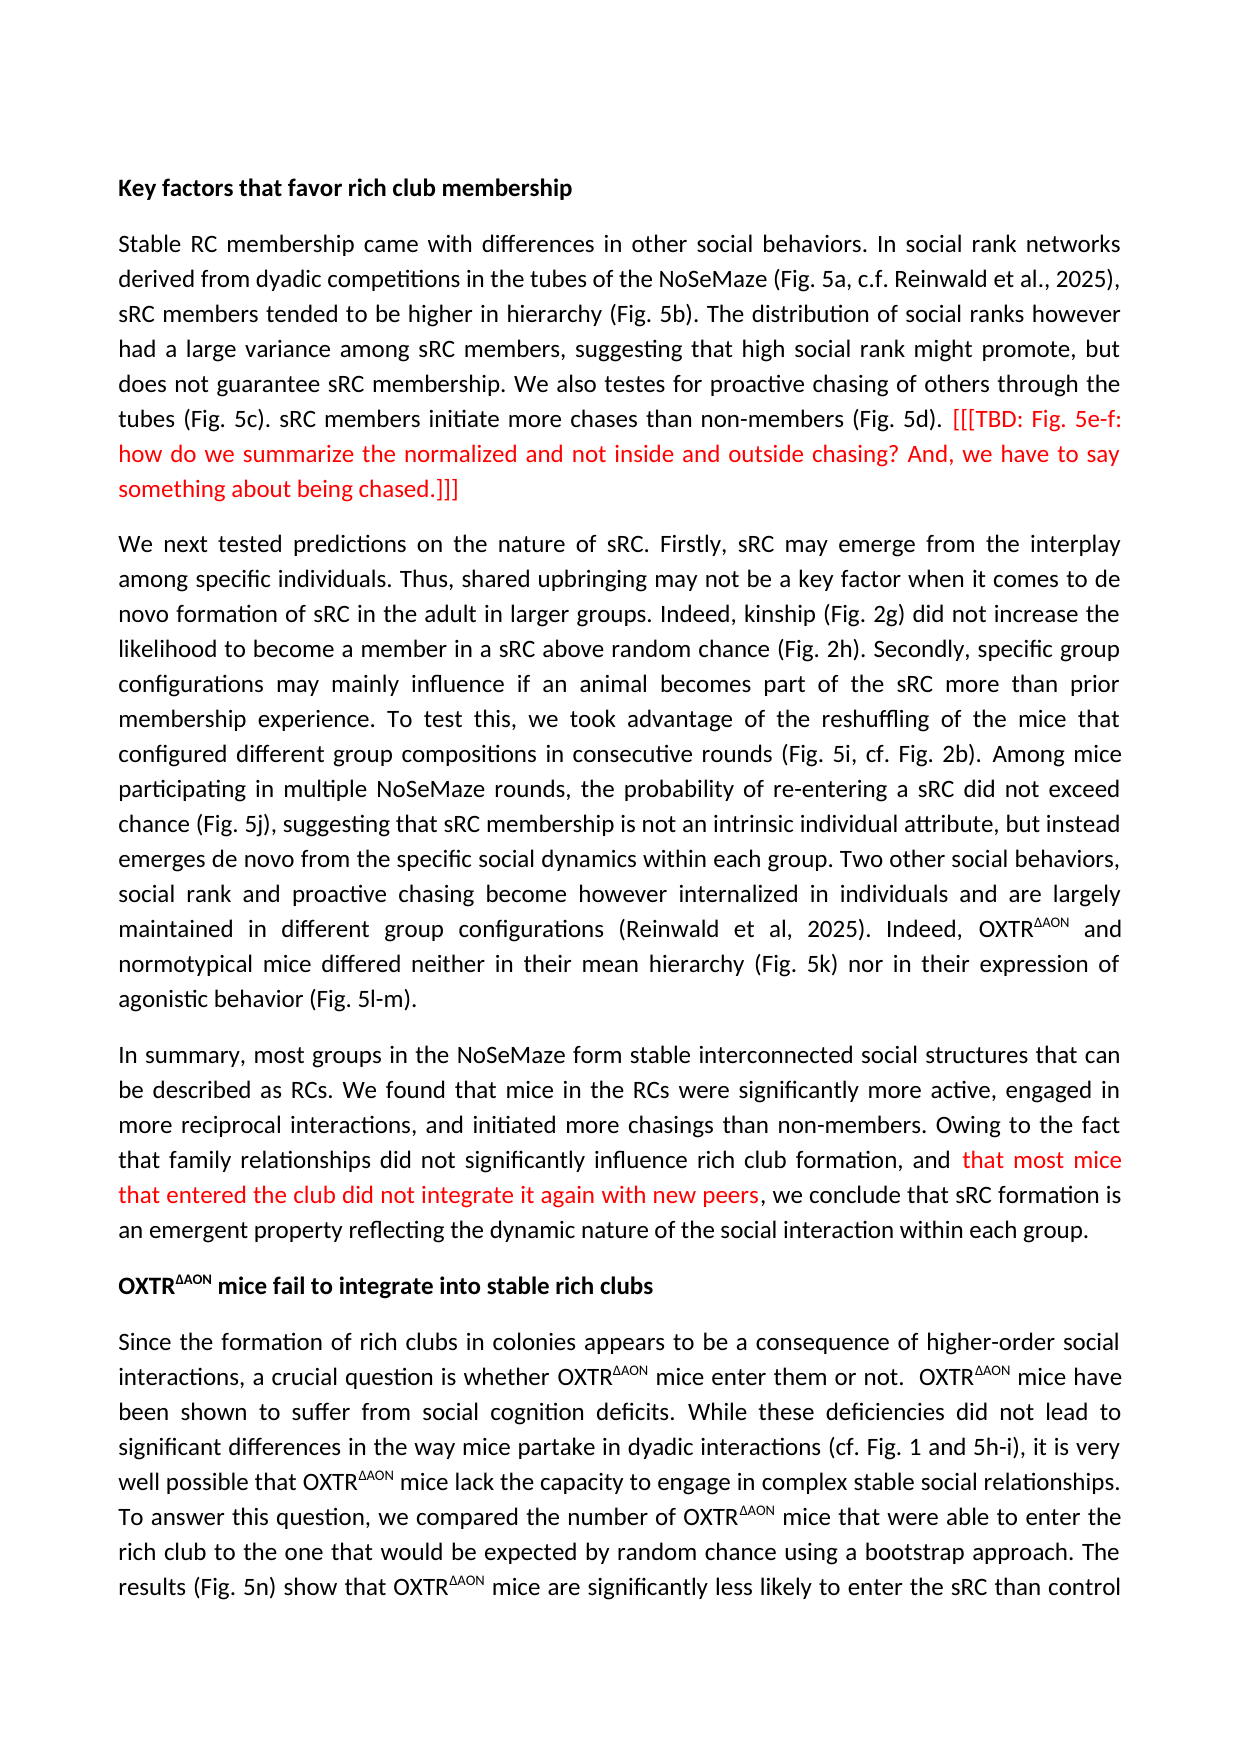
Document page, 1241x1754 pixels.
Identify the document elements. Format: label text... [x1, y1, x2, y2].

text We next tested predictions on the nature of sRC. Firstly, sRC may emerge from the interplay among specific individuals. Thus, shared upbringing may not be a key factor when it comes to de novo formation of sRC in the adult in larger groups. Indeed, kinship (Fig. 2g) did not increase the likelihood to become a member in a sRC above random chance (Fig. 2h). Secondly, specific group configurations may mainly influence if an animal becomes part of the sRC more than prior membership experience. To test this, we took advantage of the reshuffling of the mice that configured different group compositions in consecutive rounds (Fig. 5i, cf. Fig. 2b). Among mice participating in multiple NoSeMaze rounds, the probability of re-entering a sRC did not exceed chance (Fig. 5j), suggesting that sRC membership is not an intrinsic individual attribute, but instead emerges de novo from the specific social dynamics within each group. Two other social behaviors, social rank and proactive chasing become however internalized in individuals and are largely maintained in different group configurations (Reinwald et al, 2025). Indeed, OXTRΔAON and normotypical mice differed neither in their mean hierarchy (Fig. 5k) nor in their expression of agonistic behavior (Fig. 5l-m). [118, 529, 1122, 1014]
text Key factors that favor rich club membership [118, 172, 1122, 202]
text Since the formation of rich clubs in colonies appears to be a consequence of higher-order social interactions, a crucial question is whether OXTRΔAON mice enter them or not. OXTRΔAON mice have been shown to suffer from social cognition deficits. While these deficiencies did not lead to significant differences in the way mice partake in dyadic interactions (cf. Fig. 1 and 5h-i), it is very well possible that OXTRΔAON mice lack the capacity to engage in complex stable social relationships. To answer this question, we compared the number of OXTRΔAON mice that were able to enter the rich club to the one that would be expected by random chance using a bootstrap approach. The results (Fig. 5n) show that OXTRΔAON mice are significantly less likely to enter the sRC than control [118, 1326, 1122, 1602]
text OXTRΔAON mice fail to integrate into stable rich clubs [118, 1270, 1122, 1301]
text In summary, most groups in the NoSeMaze form stable interconnected social structures that can be described as RCs. We found that mice in the RCs were significantly more active, engaged in more reciprocal interactions, and initiated more chasings than non-members. Owing to the fact that family relationships did not significantly influence rich club formation, and that most mice that entered the club did not integrate it again with new peers, we conclude that sRC formation is an emergent property reflecting the dynamic nature of the social interaction within each group. [118, 1039, 1122, 1245]
text Stable RC membership came with differences in other social behaviors. In social rank networks derived from dyadic competitions in the tubes of the NoSeMaze (Fig. 5a, c.f. Reinwald et al., 2025), sRC members tended to be higher in hierarchy (Fig. 5b). The distribution of social ranks however had a large variance among sRC members, suggesting that high social rank might promote, but does not guarantee sRC membership. We also testes for proactive chasing of others through the tubes (Fig. 5c). sRC members initiate more chases than non-members (Fig. 5d). [[[TBD: Fig. 5e-f: how do we summarize the normalized and not inside and outside chasing? And, we have to say something about being chased.]]] [118, 228, 1122, 503]
